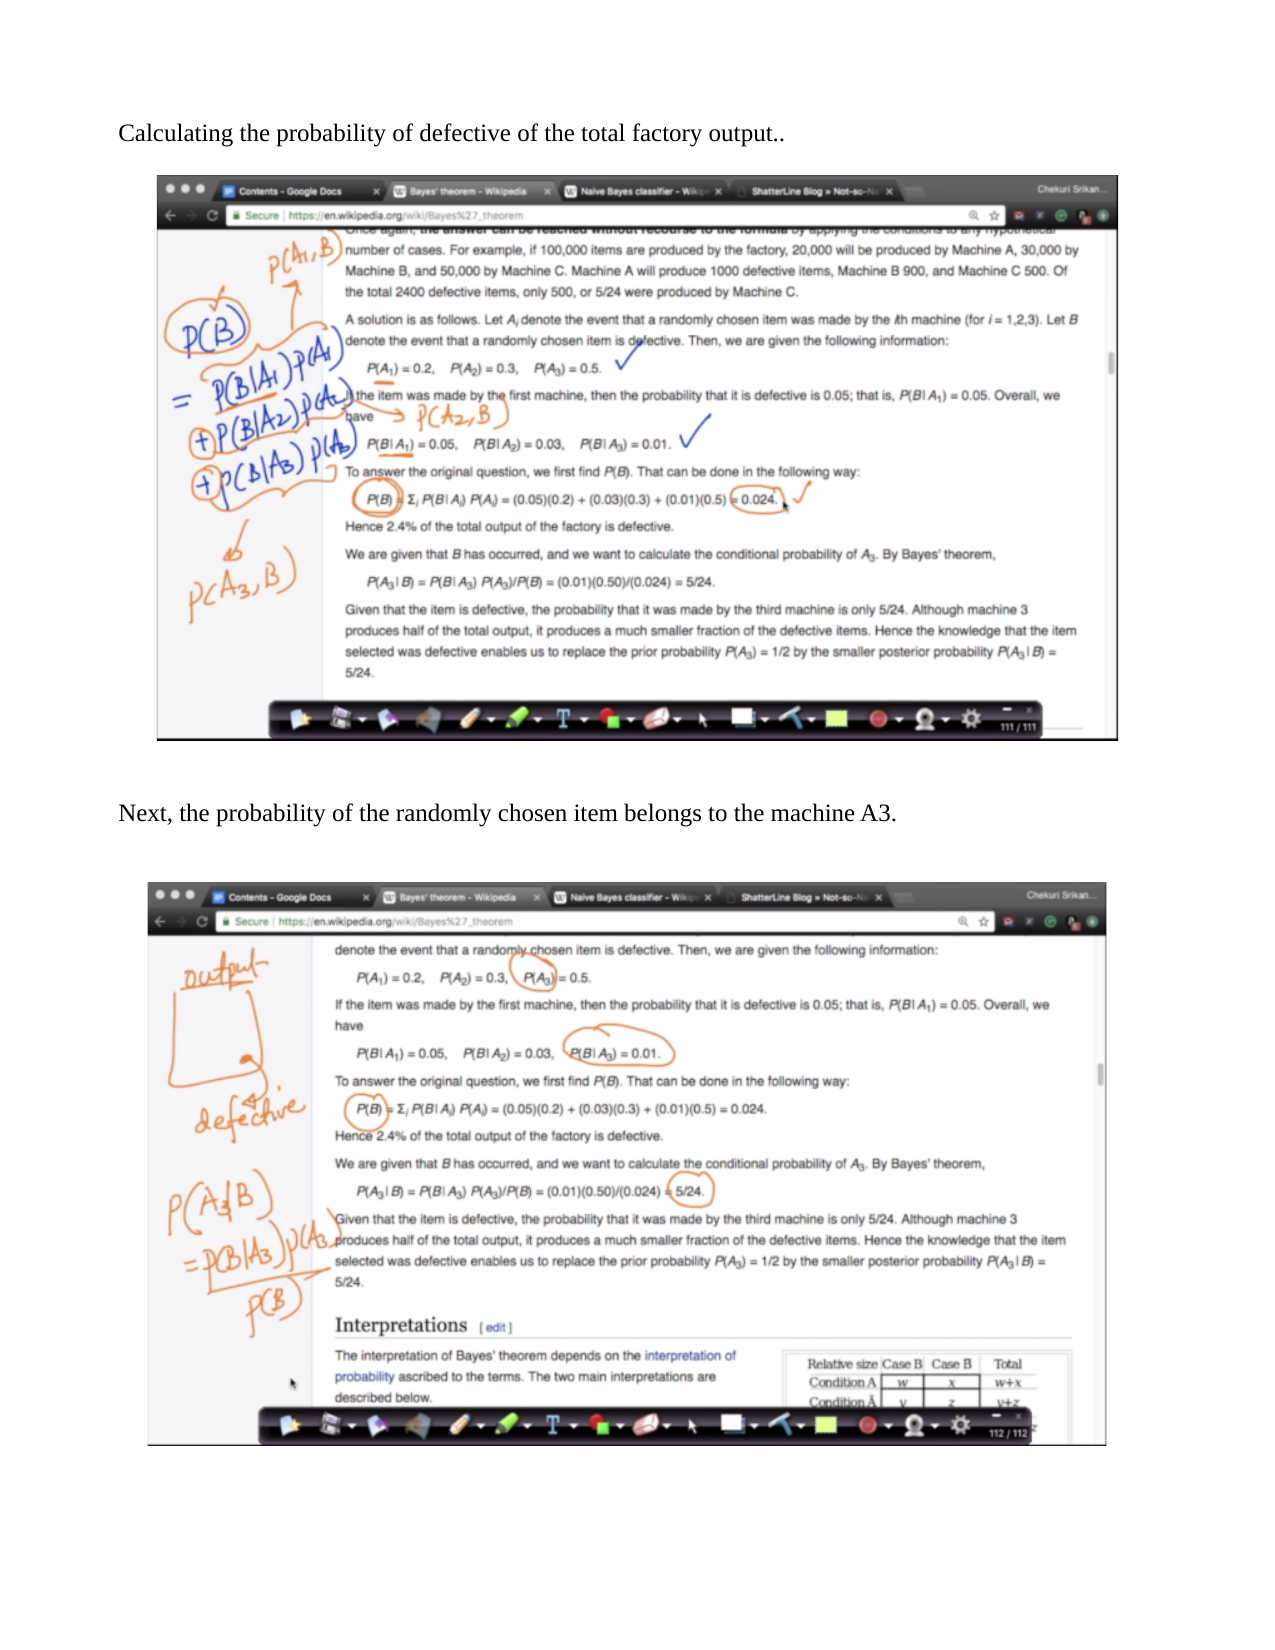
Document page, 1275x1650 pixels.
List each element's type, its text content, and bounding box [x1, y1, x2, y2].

text Calculating the probability of defective of the total factory output.. [118, 118, 1157, 147]
picture [156, 175, 1119, 741]
picture [147, 882, 1107, 1446]
text Next, the probability of the randomly chosen item belongs to the machine A3. [118, 798, 1157, 827]
